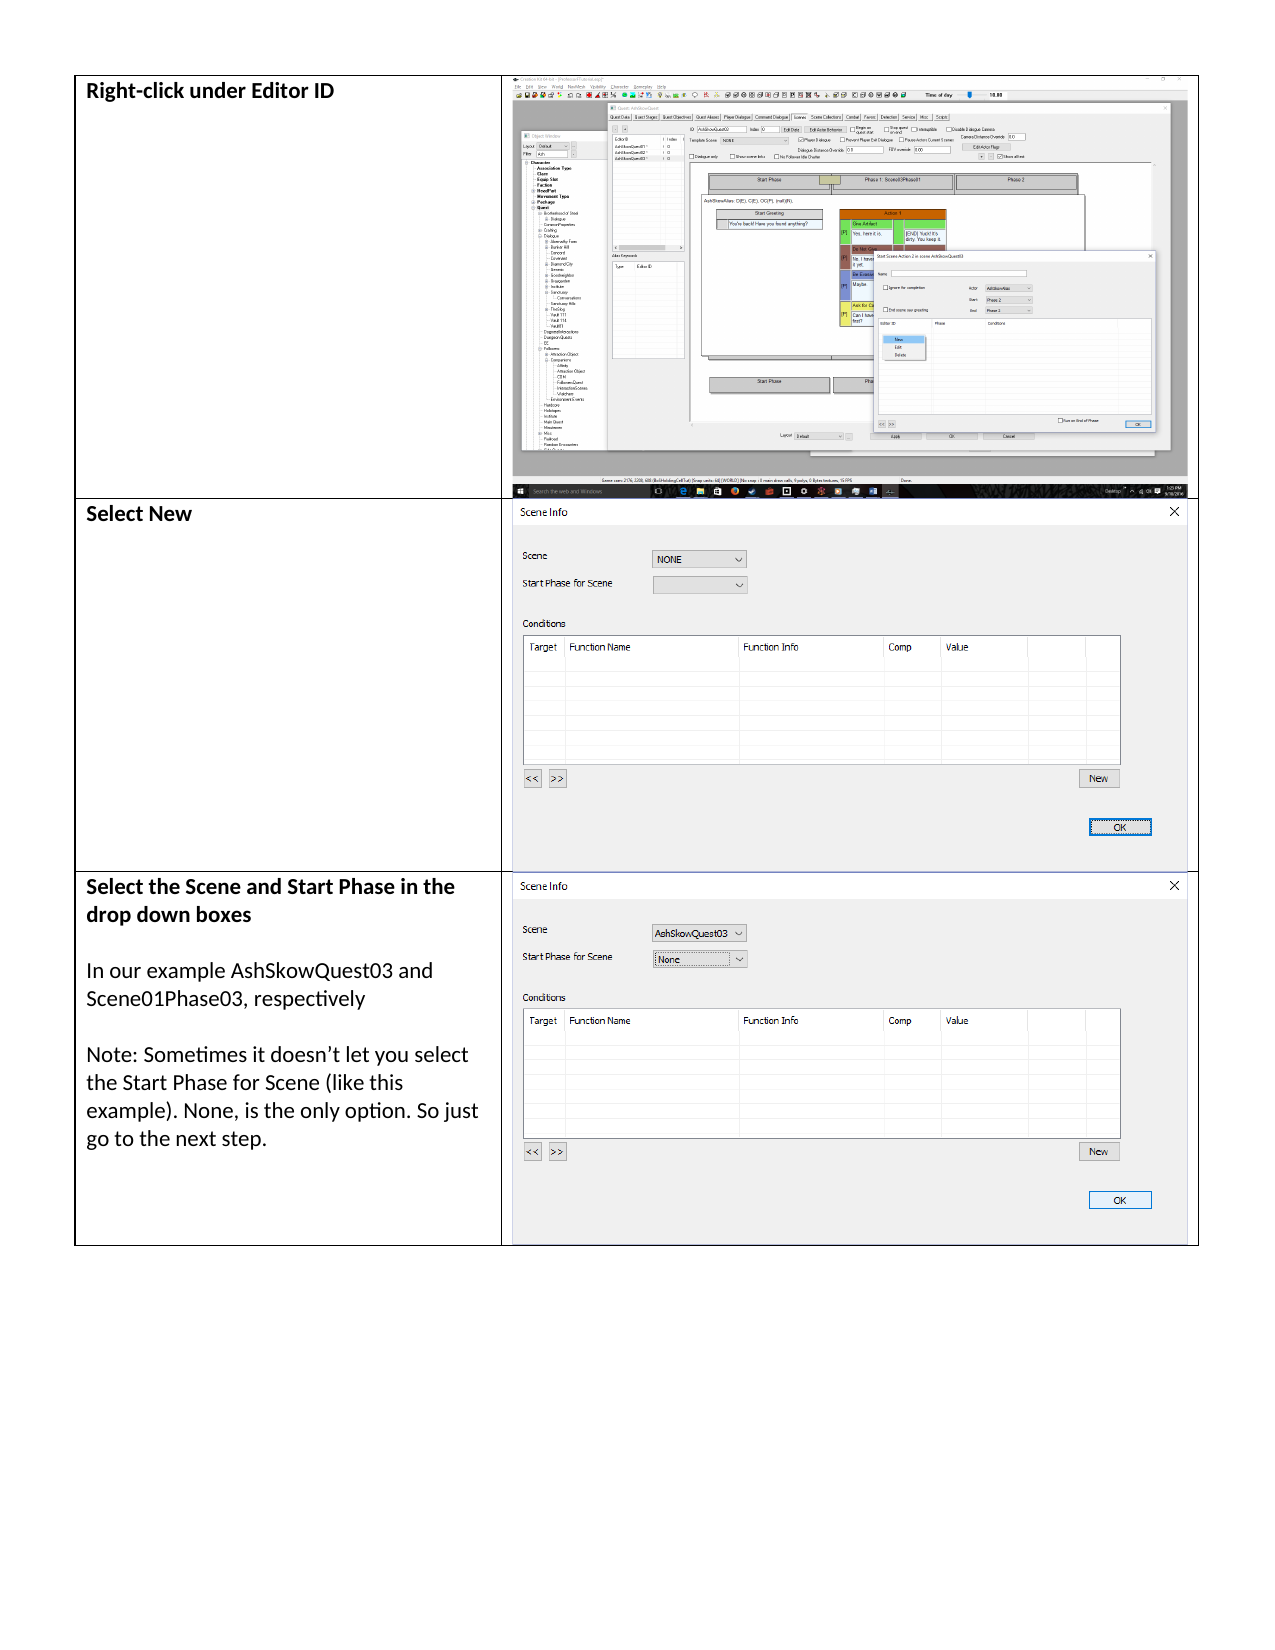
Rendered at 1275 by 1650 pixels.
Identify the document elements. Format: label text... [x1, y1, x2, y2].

table_cell [1188, 499, 1198, 871]
table_cell [502, 76, 512, 498]
table_cell Select the Scene and Start Phase in the drop down boxes In our example AshSkowQuest03 and Scene01Phase03, respectively Note: Sometimes it doesn’t let you select the Start Phase for Scene (like this example). None, is the only option. So just go to the next step. [76, 872, 501, 1244]
table_cell Right-click under Editor ID [76, 76, 501, 498]
table_cell [1188, 872, 1198, 1244]
table_cell [502, 499, 512, 871]
table_cell [502, 872, 512, 1244]
table_cell Select New [76, 499, 501, 871]
table_cell [1188, 76, 1198, 498]
